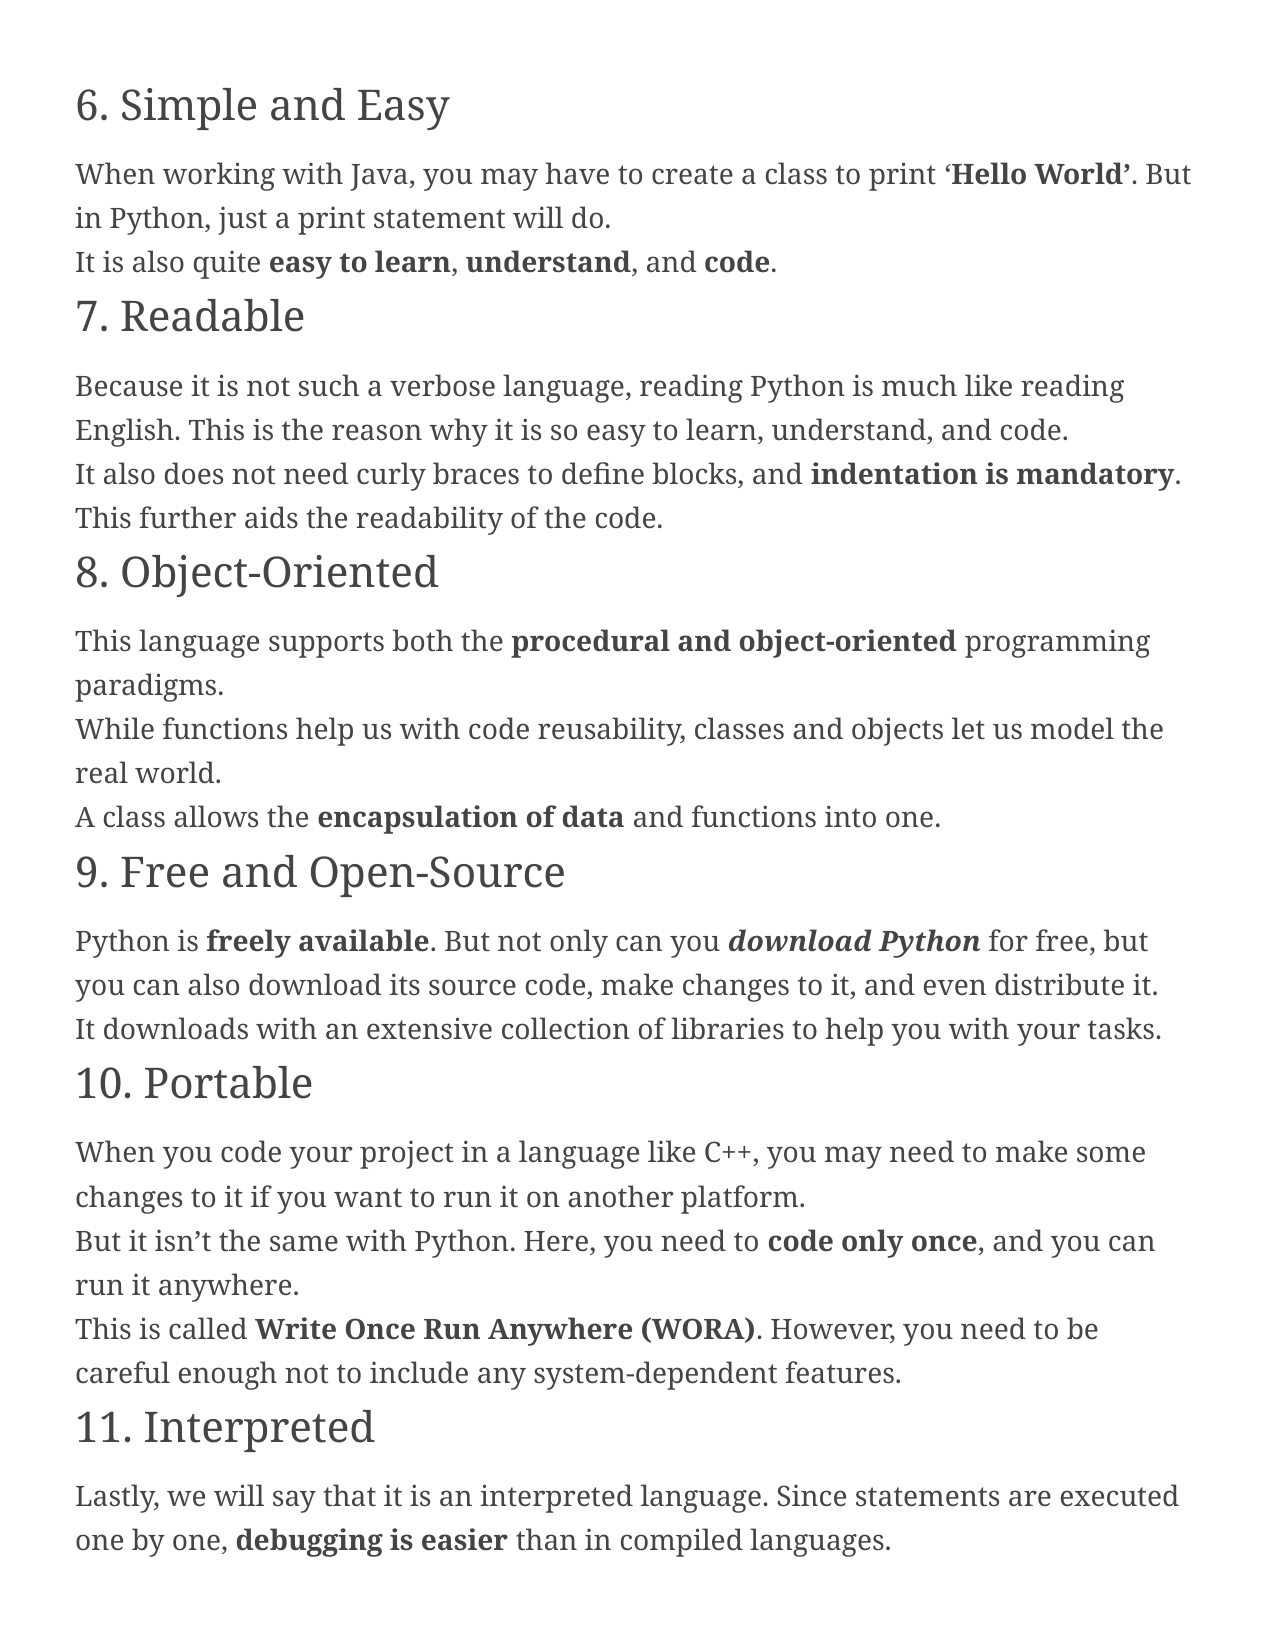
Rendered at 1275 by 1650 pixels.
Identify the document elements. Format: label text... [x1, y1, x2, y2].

text When working with Java, you may have to create a class to print ‘Hello World’. But in Python, just a print statement will do. [75, 154, 1200, 237]
text It also does not need curly braces to define blocks, and indentation is mandatory. This further aids the readability of the code. [75, 454, 1200, 536]
text But it isn’t the same with Python. Here, you need to code only once, and you can run it anywhere. [75, 1221, 1200, 1303]
text While functions help us with code reusability, classes and objects let us model the real world. [75, 710, 1200, 792]
text Python is freely available. But not only can you download Python for free, but you can also download its source code, make changes to it, and even distribute it. [75, 921, 1200, 1004]
text It is also quite easy to learn, understand, and code. [75, 242, 1200, 281]
subtitle 8. Object-Oriented [75, 542, 1200, 600]
text This is called Write Once Run Anywhere (WORA). However, you need to be careful enough not to include any system-dependent features. [75, 1309, 1200, 1391]
subtitle 9. Free and Open-Source [75, 842, 1200, 899]
text Because it is not such a verbose language, reading Python is much like reading English. This is the reason why it is so easy to learn, understand, and code. [75, 366, 1200, 448]
text When you code your project in a language like C++, you may need to make some changes to it if you want to run it on another platform. [75, 1133, 1200, 1215]
subtitle 11. Interpreted [75, 1397, 1200, 1455]
subtitle 7. Readable [75, 287, 1200, 344]
text It downloads with an extensive collection of libraries to help you with your tasks. [75, 1009, 1200, 1048]
text Lastly, we will say that it is an interpreted language. Since statements are executed one by one, debugging is easier than in compiled languages. [75, 1477, 1200, 1559]
subtitle 10. Portable [75, 1053, 1200, 1111]
text A class allows the encapsulation of data and functions into one. [75, 798, 1200, 836]
subtitle 6. Simple and Easy [75, 75, 1200, 132]
text This language supports both the procedural and object-oriented programming paradigms. [75, 622, 1200, 704]
